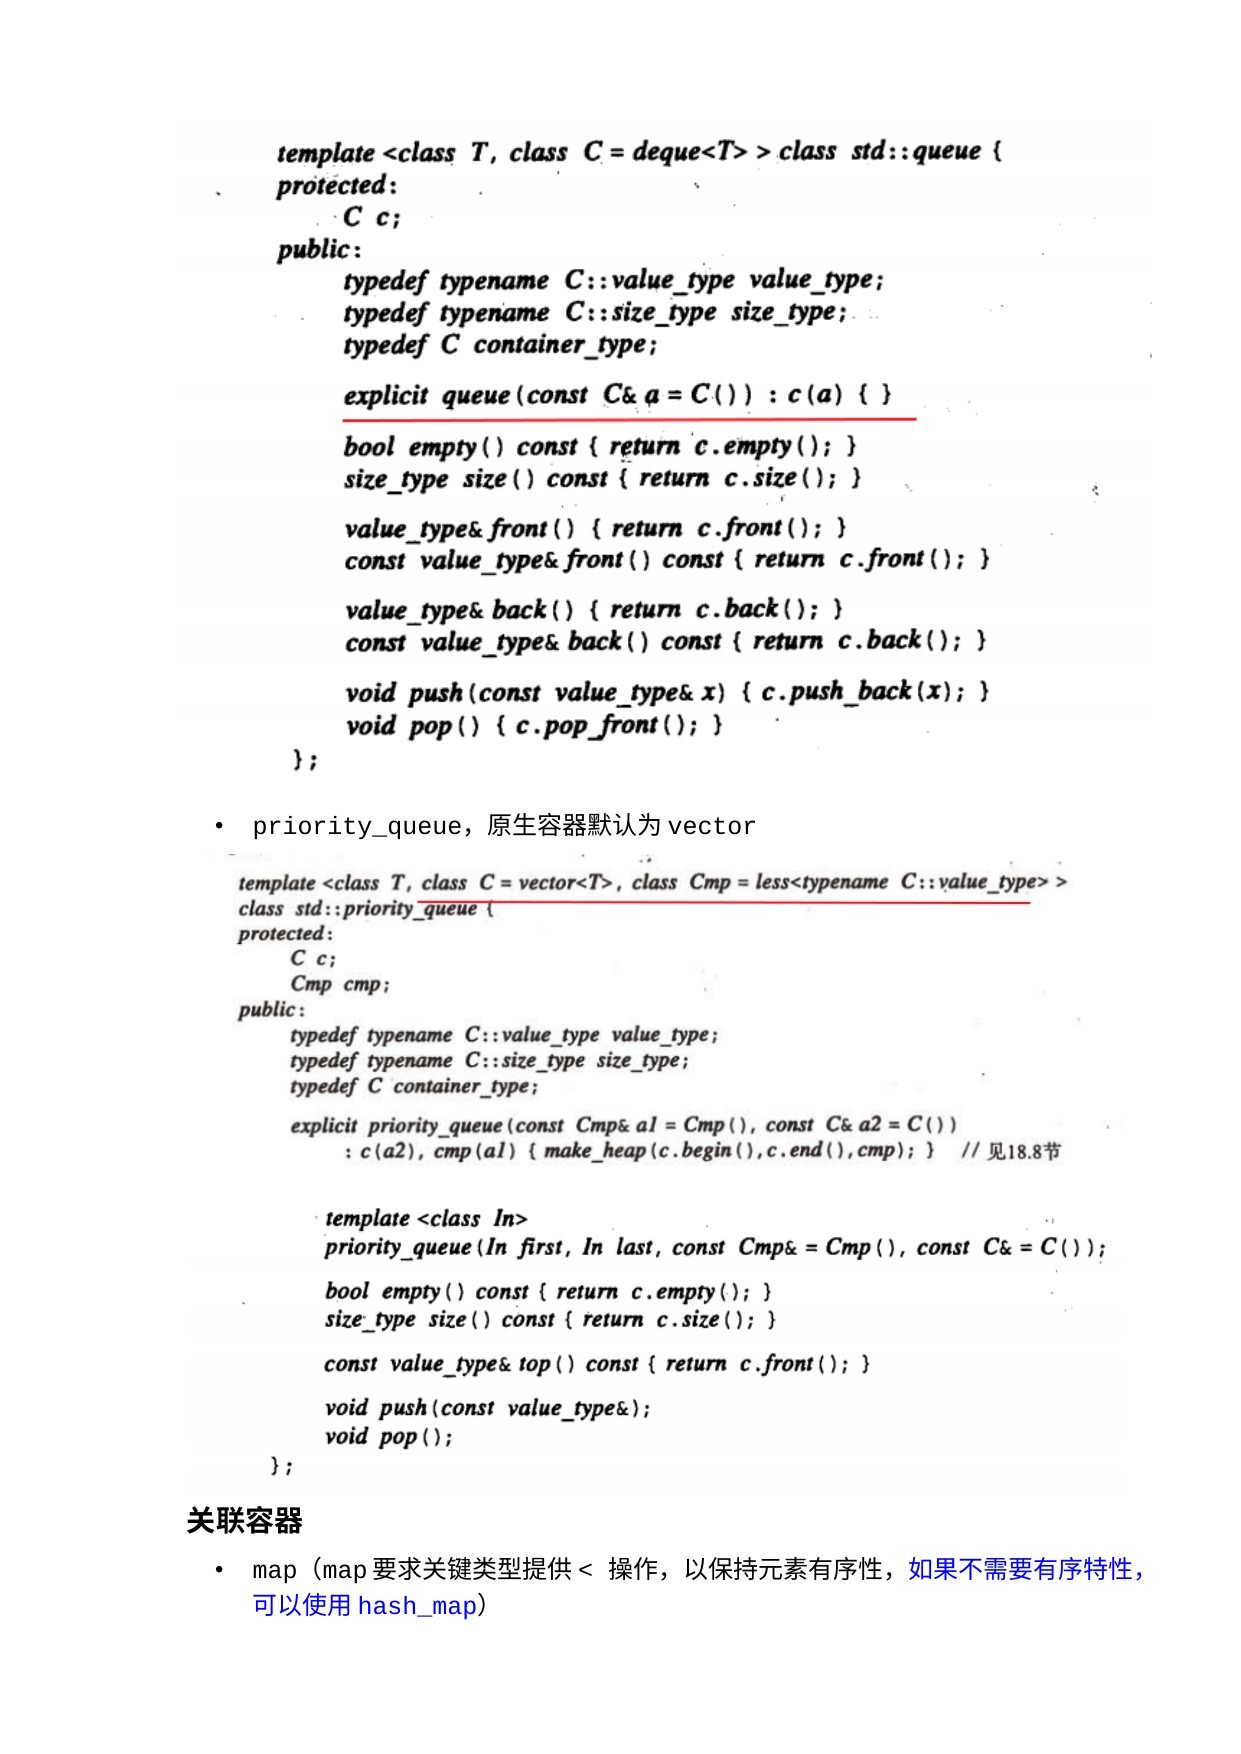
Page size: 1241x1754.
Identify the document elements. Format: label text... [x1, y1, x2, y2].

list map（map要求关键类型提供 < 操作，以保持元素有序性，如果不需要有序特性，可以使用hash_map） [502, 1586, 1152, 1622]
list map（map要求关键类型提供 < 操作，以保持元素有序性，如果不需要有序特性，可以使用hash_map） [215, 1549, 297, 1622]
picture [177, 118, 1152, 793]
picture [186, 854, 1124, 1501]
list priority_queue，原生容器默认为vector [667, 805, 1152, 842]
list priority_queue，原生容器默认为vector [215, 805, 462, 842]
subtitle 关联容器 [303, 854, 1142, 1540]
